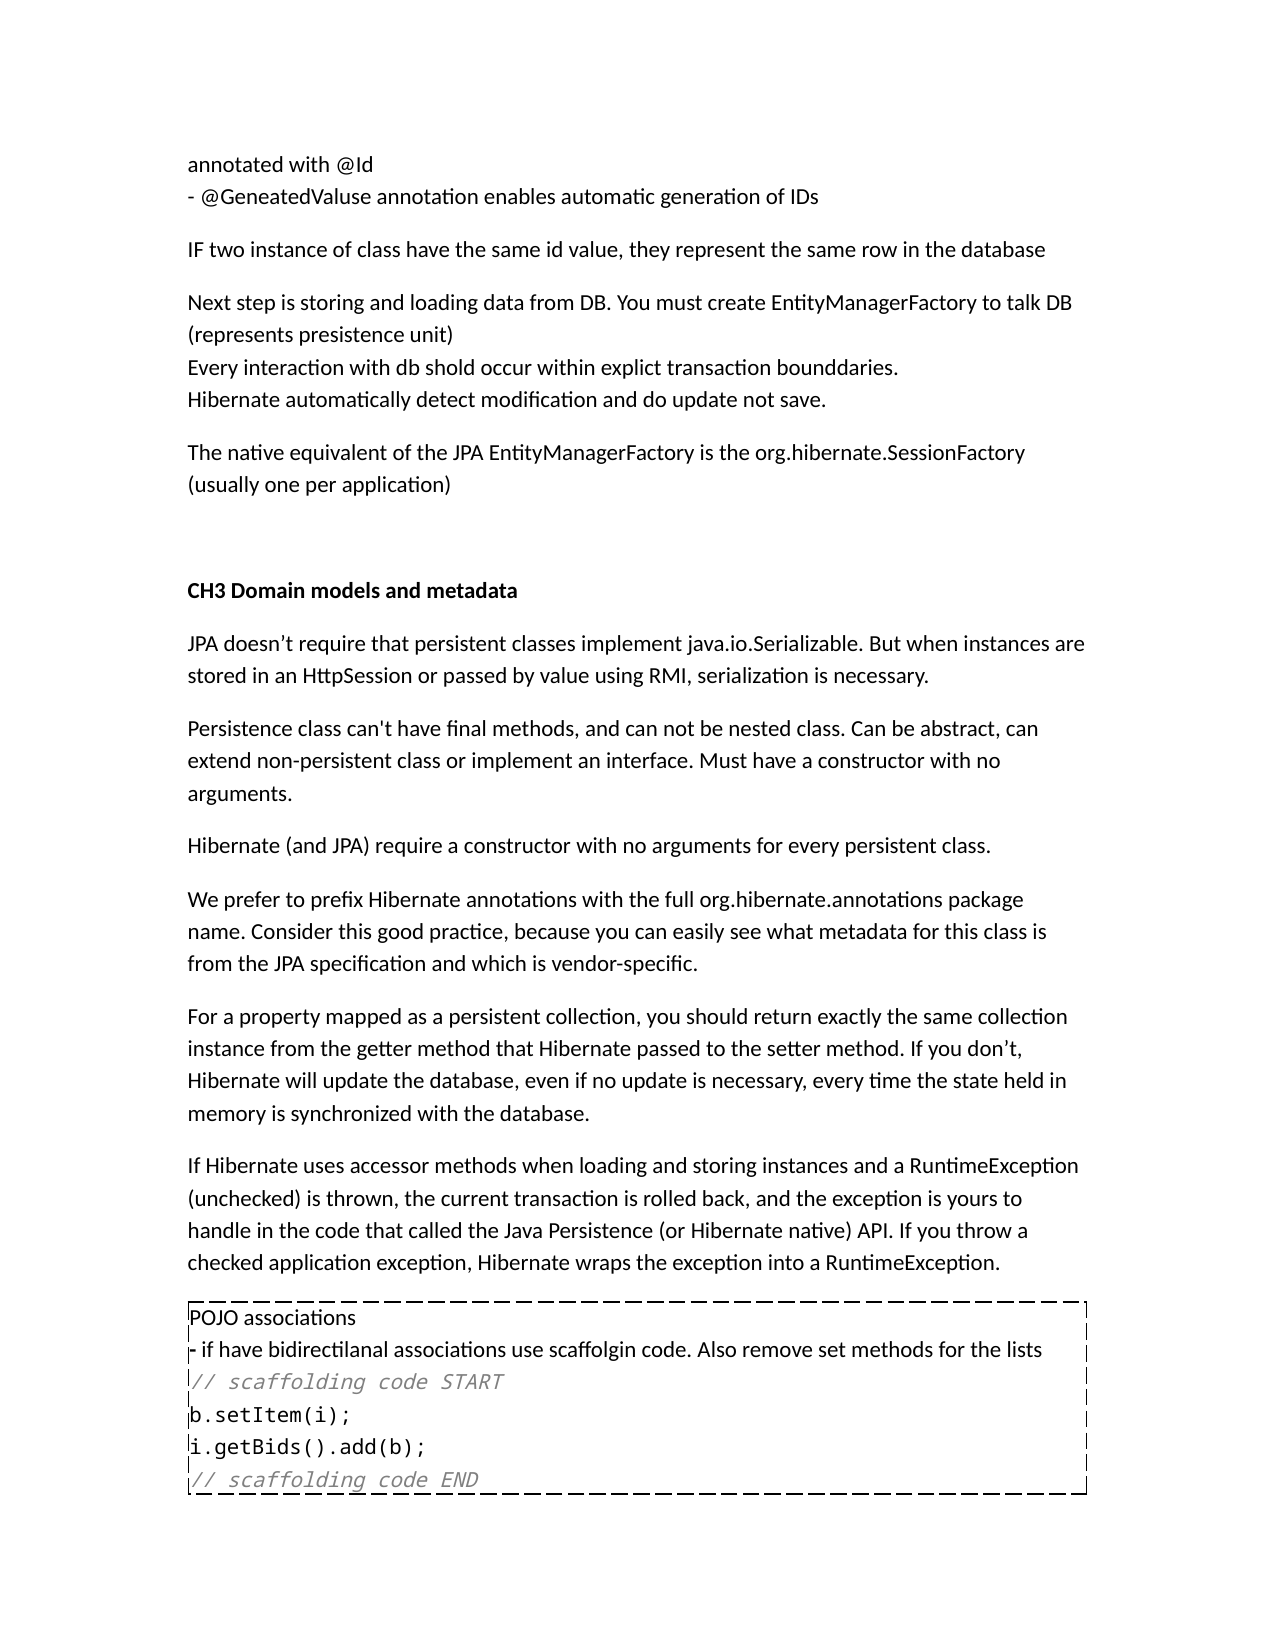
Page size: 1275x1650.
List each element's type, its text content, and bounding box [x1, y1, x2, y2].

text We prefer to prefix Hibernate annotations with the full org.hibernate.annotations package name. Consider this good practice, because you can easily see what metadata for this class is from the JPA specification and which is vendor-specific. [187, 885, 1087, 977]
text POJO associations - if have bidirectilanal associations use scaffolgin code. Also remove set methods for the lists // scaffolding code START b.setItem(i); i.getBids().add(b); // scaffolding code END [187, 1301, 1087, 1495]
text Next step is storing and loading data from DB. You must create EntityManagerFactory to talk DB (represents presistence unit) Every interaction with db shold occur within explict transaction bounddaries. Hibernate automatically detect modification and do update not save. [187, 288, 1087, 413]
text IF two instance of class have the same id value, they represent the same row in the database [187, 235, 1087, 263]
text Hibernate (and JPA) require a constructor with no arguments for every persistent class. [187, 832, 1087, 860]
text For a property mapped as a persistent collection, you should return exactly the same collection instance from the getter method that Hibernate passed to the setter method. If you don’t, Hibernate will update the database, even if no update is necessary, every time the state held in memory is synchronized with the database. [187, 1002, 1087, 1127]
text The native equivalent of the JPA EntityManagerFactory is the org.hibernate.SessionFactory (usually one per application) [187, 438, 1087, 498]
text JPA doesn’t require that persistent classes implement java.io.Serializable. But when instances are stored in an HttpSession or passed by value using RMI, serialization is necessary. [187, 629, 1087, 689]
text Persistence class can't have final methods, and can not be nested class. Can be abstract, can extend non-persistent class or implement an interface. Must have a constructor with no arguments. [187, 714, 1087, 807]
text annotated with @Id - @GeneatedValuse annotation enables automatic generation of IDs [187, 150, 1087, 210]
text If Hibernate uses accessor methods when loading and storing instances and a RuntimeException (unchecked) is thrown, the current transaction is rolled back, and the exception is yours to handle in the code that called the Java Persistence (or Hibernate native) API. If you throw a checked application exception, Hibernate wraps the exception into a RuntimeException. [187, 1152, 1087, 1276]
text CH3 Domain models and metadata [187, 576, 1087, 604]
